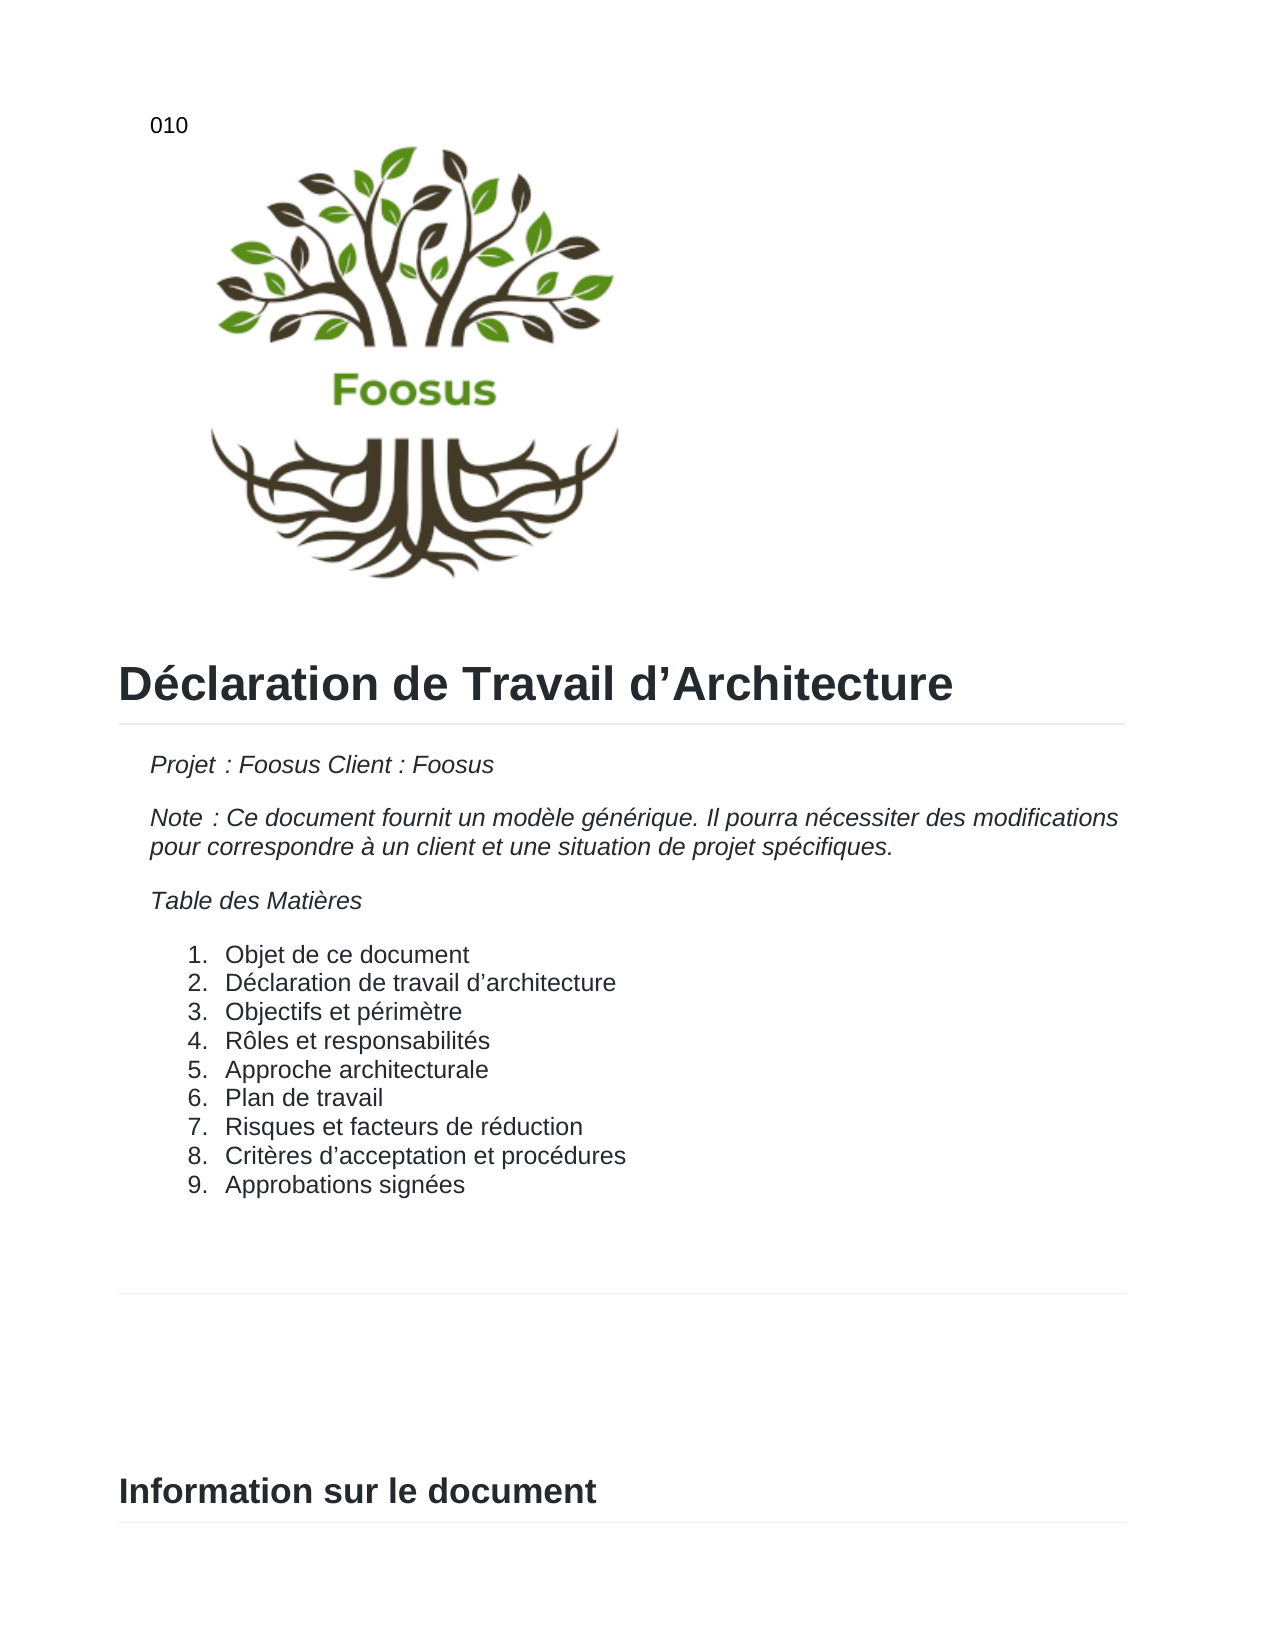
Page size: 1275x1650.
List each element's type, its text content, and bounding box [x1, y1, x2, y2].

list Rôles et responsabilités [187, 1026, 1125, 1055]
text 010 [150, 112, 1125, 593]
list Approbations signées [187, 1170, 1125, 1198]
text Note : Ce document fournit un modèle générique. Il pourra nécessiter des modifications pour correspondre à un client et une situation de projet spécifiques. [150, 803, 1125, 861]
text Projet : Foosus Client : Foosus [150, 750, 1125, 778]
subtitle Information sur le document [119, 1470, 1125, 1522]
subtitle Déclaration de Travail d’Architecture [119, 656, 1125, 723]
text Table des Matières [150, 886, 1125, 915]
list Plan de travail [187, 1083, 1125, 1112]
list Risques et facteurs de réduction [187, 1112, 1125, 1141]
list Objectifs et périmètre [187, 997, 1125, 1026]
list Objet de ce document [187, 940, 1125, 968]
list Approche architecturale [187, 1055, 1125, 1083]
list Critères d’acceptation et procédures [187, 1141, 1125, 1170]
list Déclaration de travail d’architecture [187, 968, 1125, 997]
